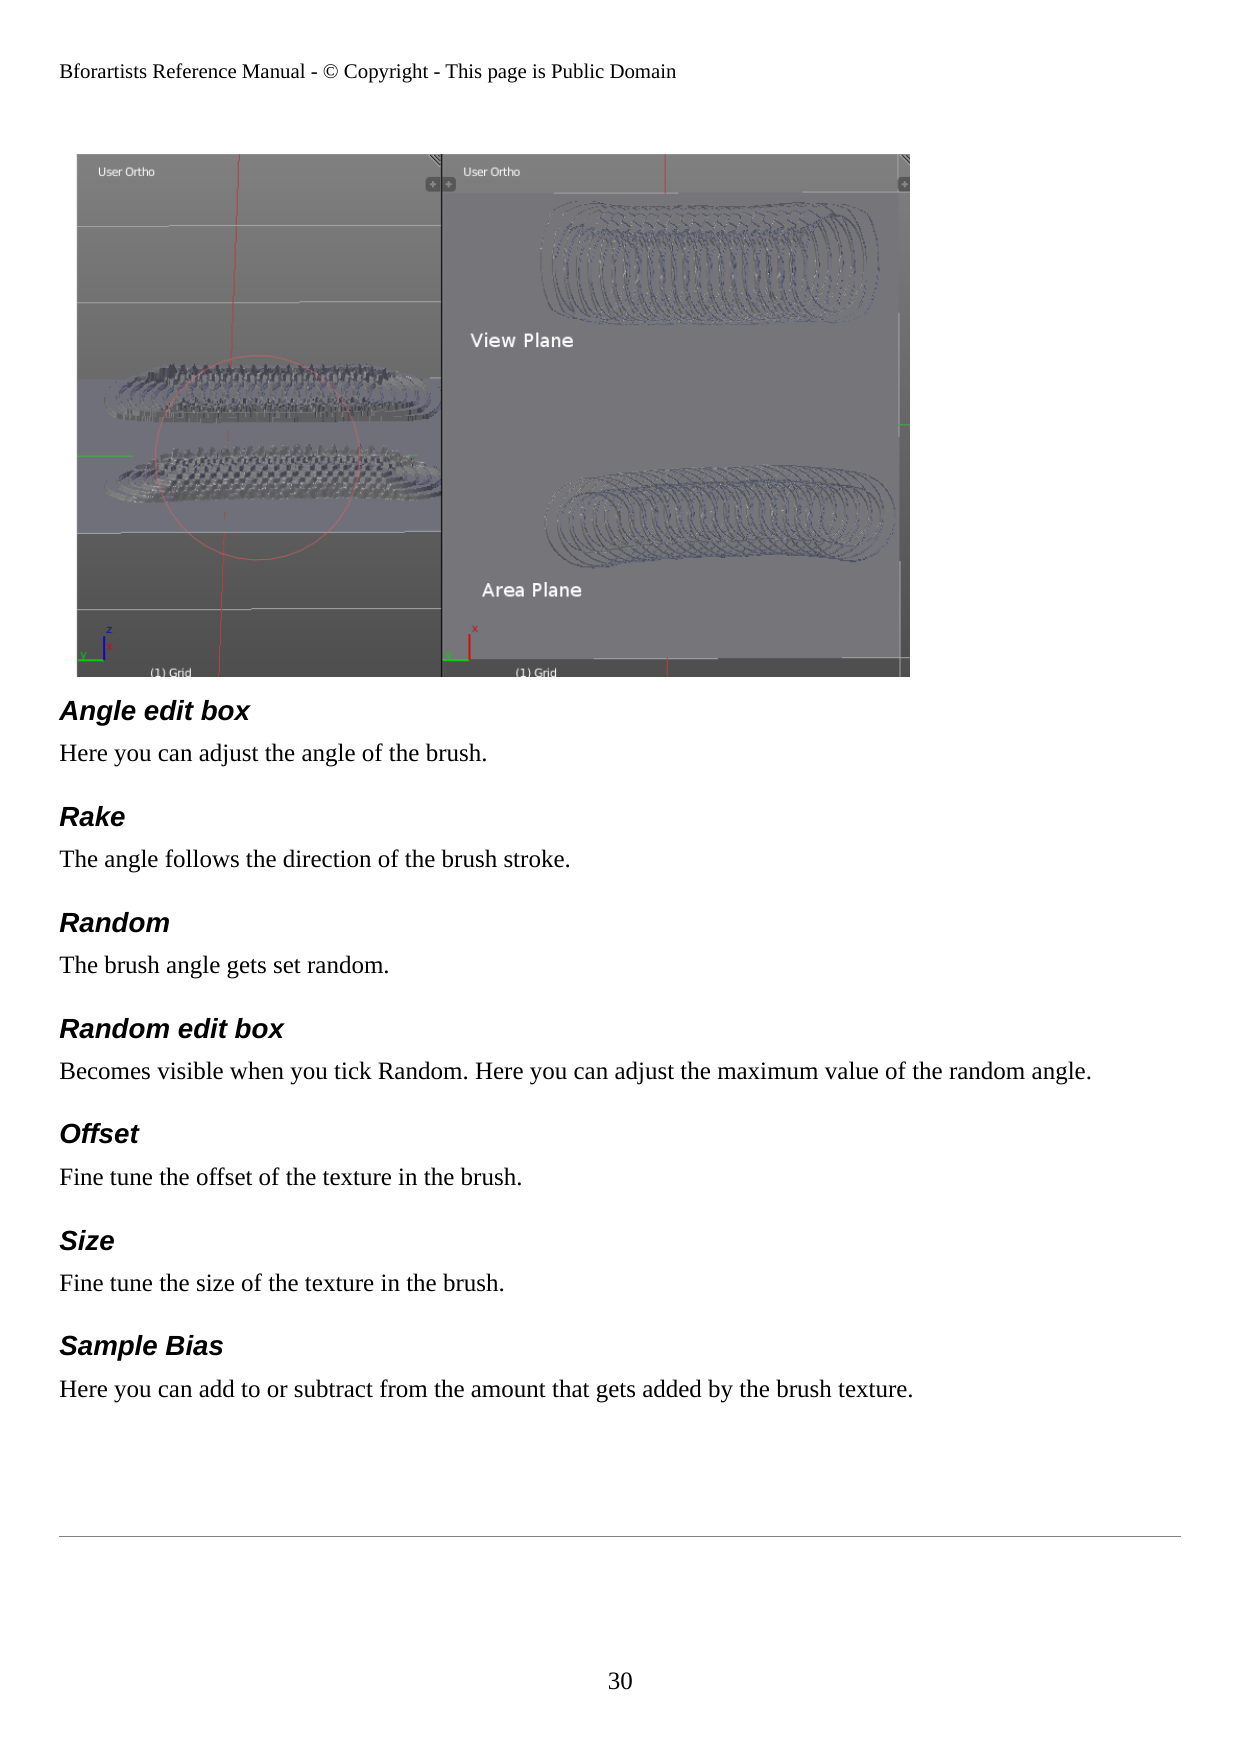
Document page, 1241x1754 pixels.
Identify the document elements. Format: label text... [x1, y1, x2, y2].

text Here you can adjust the angle of the brush. [59, 738, 1181, 767]
subtitle Random [59, 906, 1181, 938]
text Becomes visible when you tick Random. Here you can adjust the maximum value of the random angle. [59, 1056, 1181, 1085]
picture [76, 154, 910, 677]
subtitle Random edit box [59, 1012, 1181, 1044]
text Fine tune the size of the texture in the brush. [59, 1268, 1181, 1297]
text Here you can add to or subtract from the amount that gets added by the brush texture. [59, 1374, 1181, 1403]
text The angle follows the direction of the brush stroke. [59, 844, 1181, 873]
subtitle Rake [59, 800, 1181, 832]
subtitle Sample Bias [59, 1330, 1181, 1362]
subtitle Angle edit box [59, 137, 1181, 726]
text The brush angle gets set random. [59, 950, 1181, 979]
text Fine tune the offset of the texture in the brush. [59, 1162, 1181, 1191]
subtitle Size [59, 1224, 1181, 1256]
subtitle Offset [59, 1118, 1181, 1150]
